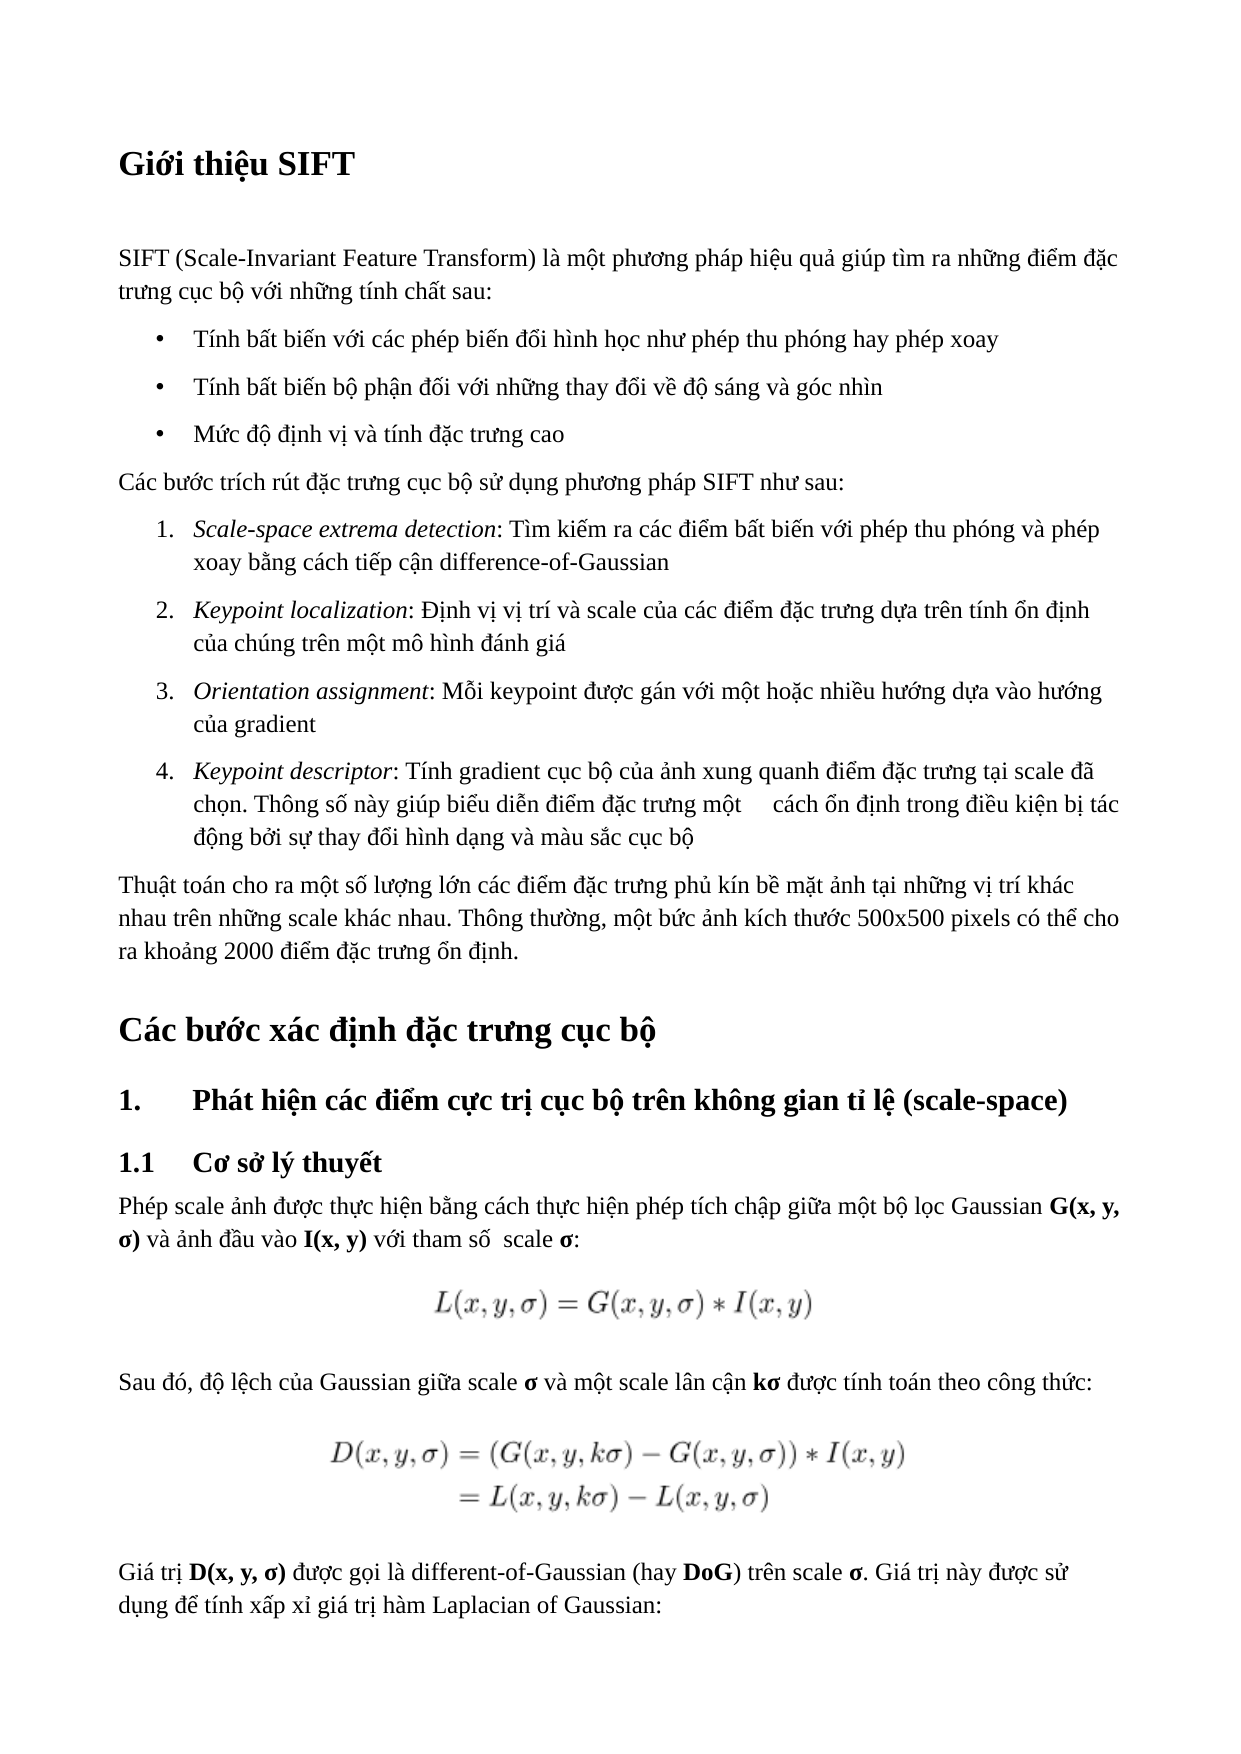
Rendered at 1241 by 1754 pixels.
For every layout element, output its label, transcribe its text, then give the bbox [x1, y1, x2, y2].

text Phép scale ảnh được thực hiện bằng cách thực hiện phép tích chập giữa một bộ lọc Gaussian G(x, y, σ) và ảnh đầu vào I(x, y) với tham số scale σ: [118, 1191, 1122, 1253]
list Orientation assignment: Mỗi keypoint được gán với một hoặc nhiều hướng dựa vào hướng của gradient [156, 676, 1122, 737]
list Mức độ định vị và tính đặc trưng cao [156, 419, 1122, 448]
text SIFT (Scale-Invariant Feature Transform) là một phương pháp hiệu quả giúp tìm ra những điểm đặc trưng cục bộ với những tính chất sau: [118, 243, 1122, 305]
list Tính bất biến bộ phận đối với những thay đổi về độ sáng và góc nhìn [156, 372, 1122, 400]
list Keypoint descriptor: Tính gradient cục bộ của ảnh xung quanh điểm đặc trưng tại scale đã chọn. Thông số này giúp biểu diễn điểm đặc trưng một cách ổn định trong điều kiện bị tác động bởi sự thay đổi hình dạng và màu sắc cục bộ [156, 756, 1122, 851]
text Các bước trích rút đặc trưng cục bộ sử dụng phương pháp SIFT như sau: [118, 467, 1122, 496]
subtitle Giới thiệu SIFT [118, 143, 1122, 183]
list Scale-space extrema detection: Tìm kiếm ra các điểm bất biến với phép thu phóng và phép xoay bằng cách tiếp cận difference-of-Gaussian [156, 514, 1122, 576]
text Giá trị D(x, y, σ) được gọi là different-of-Gaussian (hay DoG) trên scale σ. Giá trị này được sử dụng để tính xấp xỉ giá trị hàm Laplacian of Gaussian: [118, 1557, 1122, 1619]
list Tính bất biến với các phép biến đổi hình học như phép thu phóng hay phép xoay [156, 324, 1122, 353]
subtitle Phát hiện các điểm cực trị cục bộ trên không gian tỉ lệ (scale-space) [118, 1082, 1122, 1117]
text Thuật toán cho ra một số lượng lớn các điểm đặc trưng phủ kín bề mặt ảnh tại những vị trí khác nhau trên những scale khác nhau. Thông thường, một bức ảnh kích thước 500x500 pixels có thể cho ra khoảng 2000 điểm đặc trưng ổn định. [118, 870, 1122, 965]
list Keypoint localization: Định vị vị trí và scale của các điểm đặc trưng dựa trên tính ổn định của chúng trên một mô hình đánh giá [156, 595, 1122, 657]
subtitle Các bước xác định đặc trưng cục bộ [118, 1009, 1122, 1049]
text Sau đó, độ lệch của Gaussian giữa scale σ và một scale lân cận kσ được tính toán theo công thức: [118, 1367, 1122, 1395]
subtitle Cơ sở lý thuyết [118, 1144, 1122, 1178]
picture [314, 1414, 926, 1533]
picture [410, 1271, 830, 1337]
